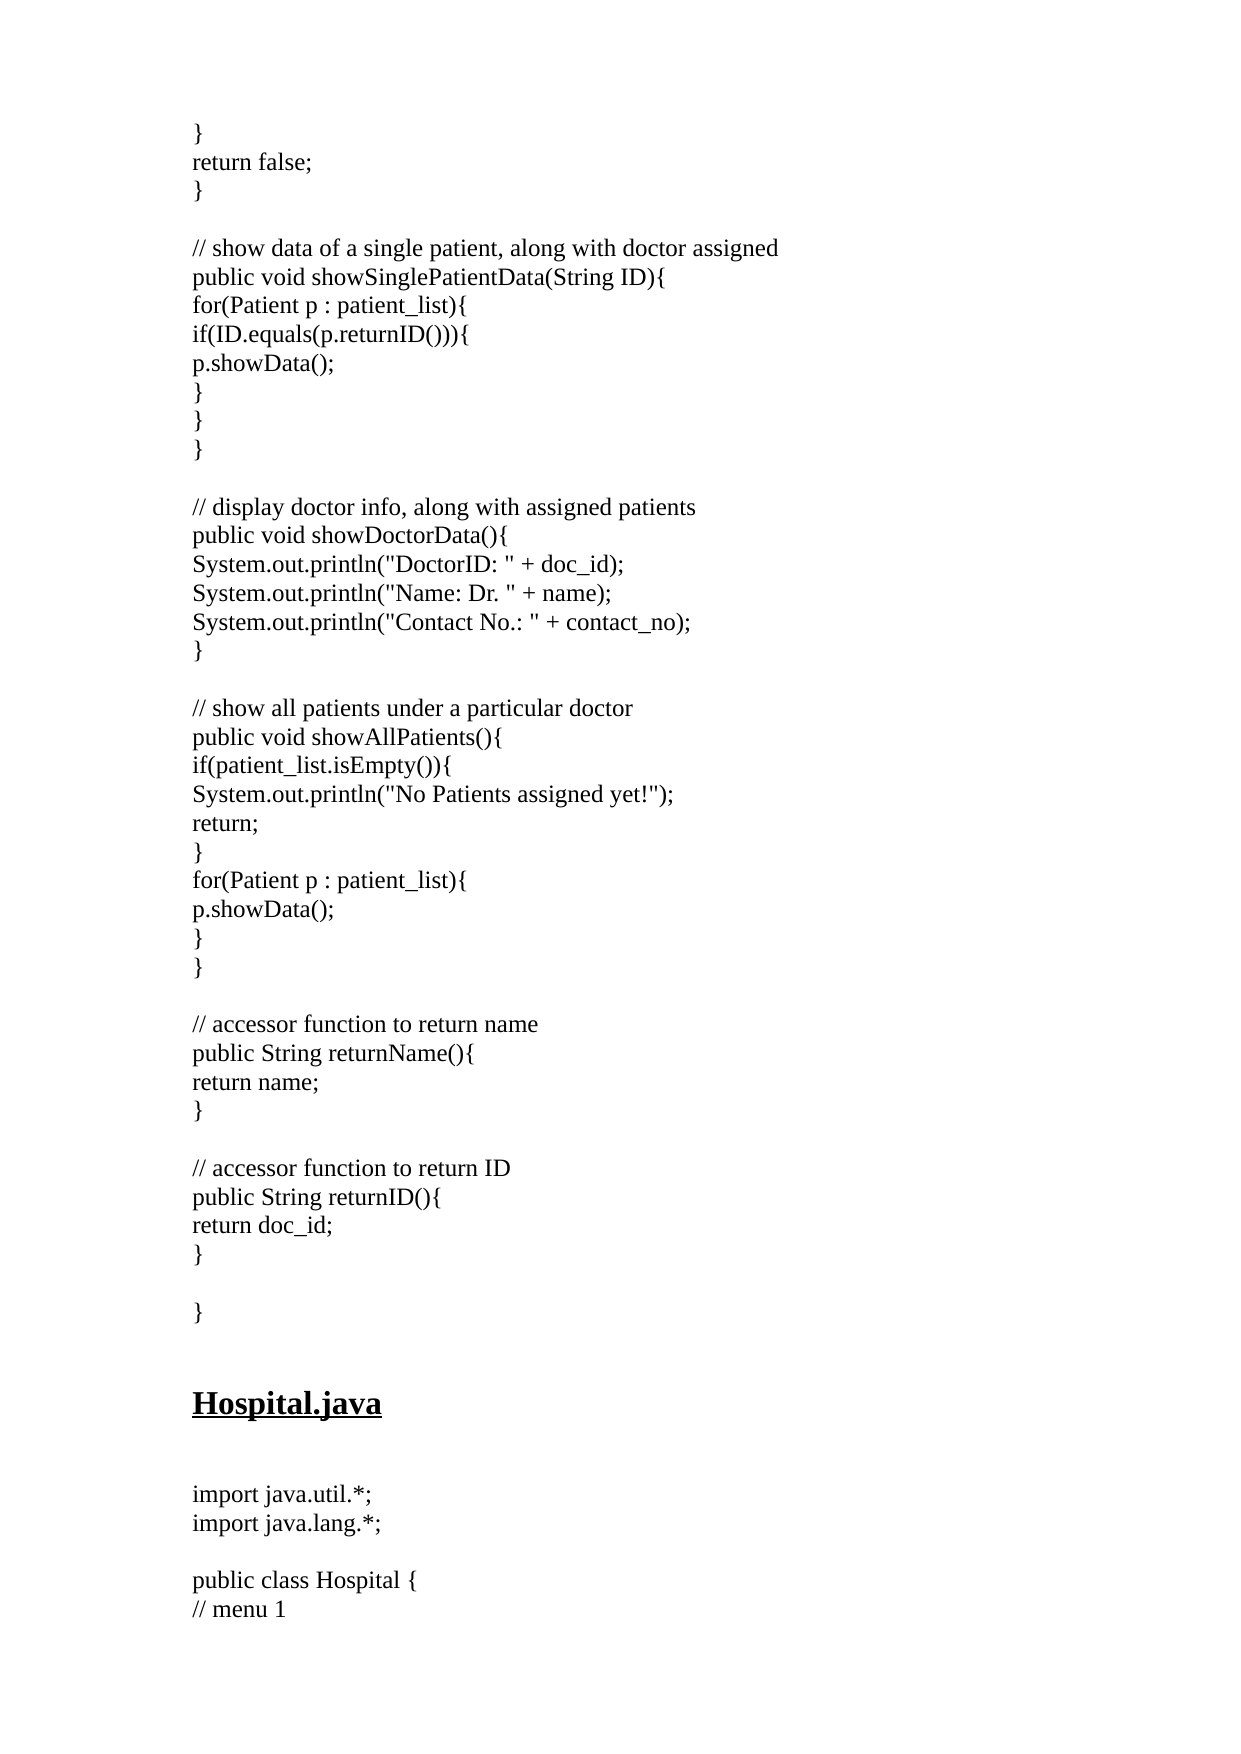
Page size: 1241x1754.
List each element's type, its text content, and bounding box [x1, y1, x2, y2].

text // show data of a single patient, along with doctor assigned [118, 233, 1122, 262]
text public void showDoctorData(){ [118, 521, 1122, 549]
text // show all patients under a particular doctor [118, 693, 1122, 722]
text return doc_id; [118, 1211, 1122, 1239]
text } [118, 118, 1122, 147]
text p.showData(); [118, 894, 1122, 923]
text import java.util.*; [118, 1479, 1122, 1508]
text } [118, 837, 1122, 866]
text if(ID.equals(p.returnID())){ [118, 319, 1122, 348]
text for(Patient p : patient_list){ [118, 291, 1122, 319]
text System.out.println("Name: Dr. " + name); [118, 578, 1122, 607]
text System.out.println("No Patients assigned yet!"); [118, 779, 1122, 808]
text } [118, 636, 1122, 664]
text System.out.println("Contact No.: " + contact_no); [118, 607, 1122, 636]
text public void showSinglePatientData(String ID){ [118, 262, 1122, 291]
text } [118, 1096, 1122, 1124]
text import java.lang.*; [118, 1508, 1122, 1536]
text p.showData(); [118, 348, 1122, 377]
text } [118, 952, 1122, 981]
text System.out.println("DoctorID: " + doc_id); [118, 549, 1122, 578]
text return name; [118, 1067, 1122, 1096]
text if(patient_list.isEmpty()){ [118, 751, 1122, 779]
text } [118, 1239, 1122, 1268]
text } [118, 923, 1122, 952]
text return; [118, 808, 1122, 837]
text } [118, 406, 1122, 434]
text } [118, 1297, 1122, 1326]
text public void showAllPatients(){ [118, 722, 1122, 751]
text // accessor function to return name [118, 1009, 1122, 1038]
text } [118, 176, 1122, 204]
text // display doctor info, along with assigned patients [118, 492, 1122, 521]
text public String returnName(){ [118, 1038, 1122, 1067]
text return false; [118, 147, 1122, 176]
text } [118, 377, 1122, 406]
text // menu 1 [118, 1594, 1122, 1623]
text for(Patient p : patient_list){ [118, 866, 1122, 894]
text // accessor function to return ID [118, 1153, 1122, 1182]
text } [118, 434, 1122, 463]
text public String returnID(){ [118, 1182, 1122, 1211]
text public class Hospital { [118, 1565, 1122, 1594]
text Hospital.java [118, 1383, 1122, 1421]
